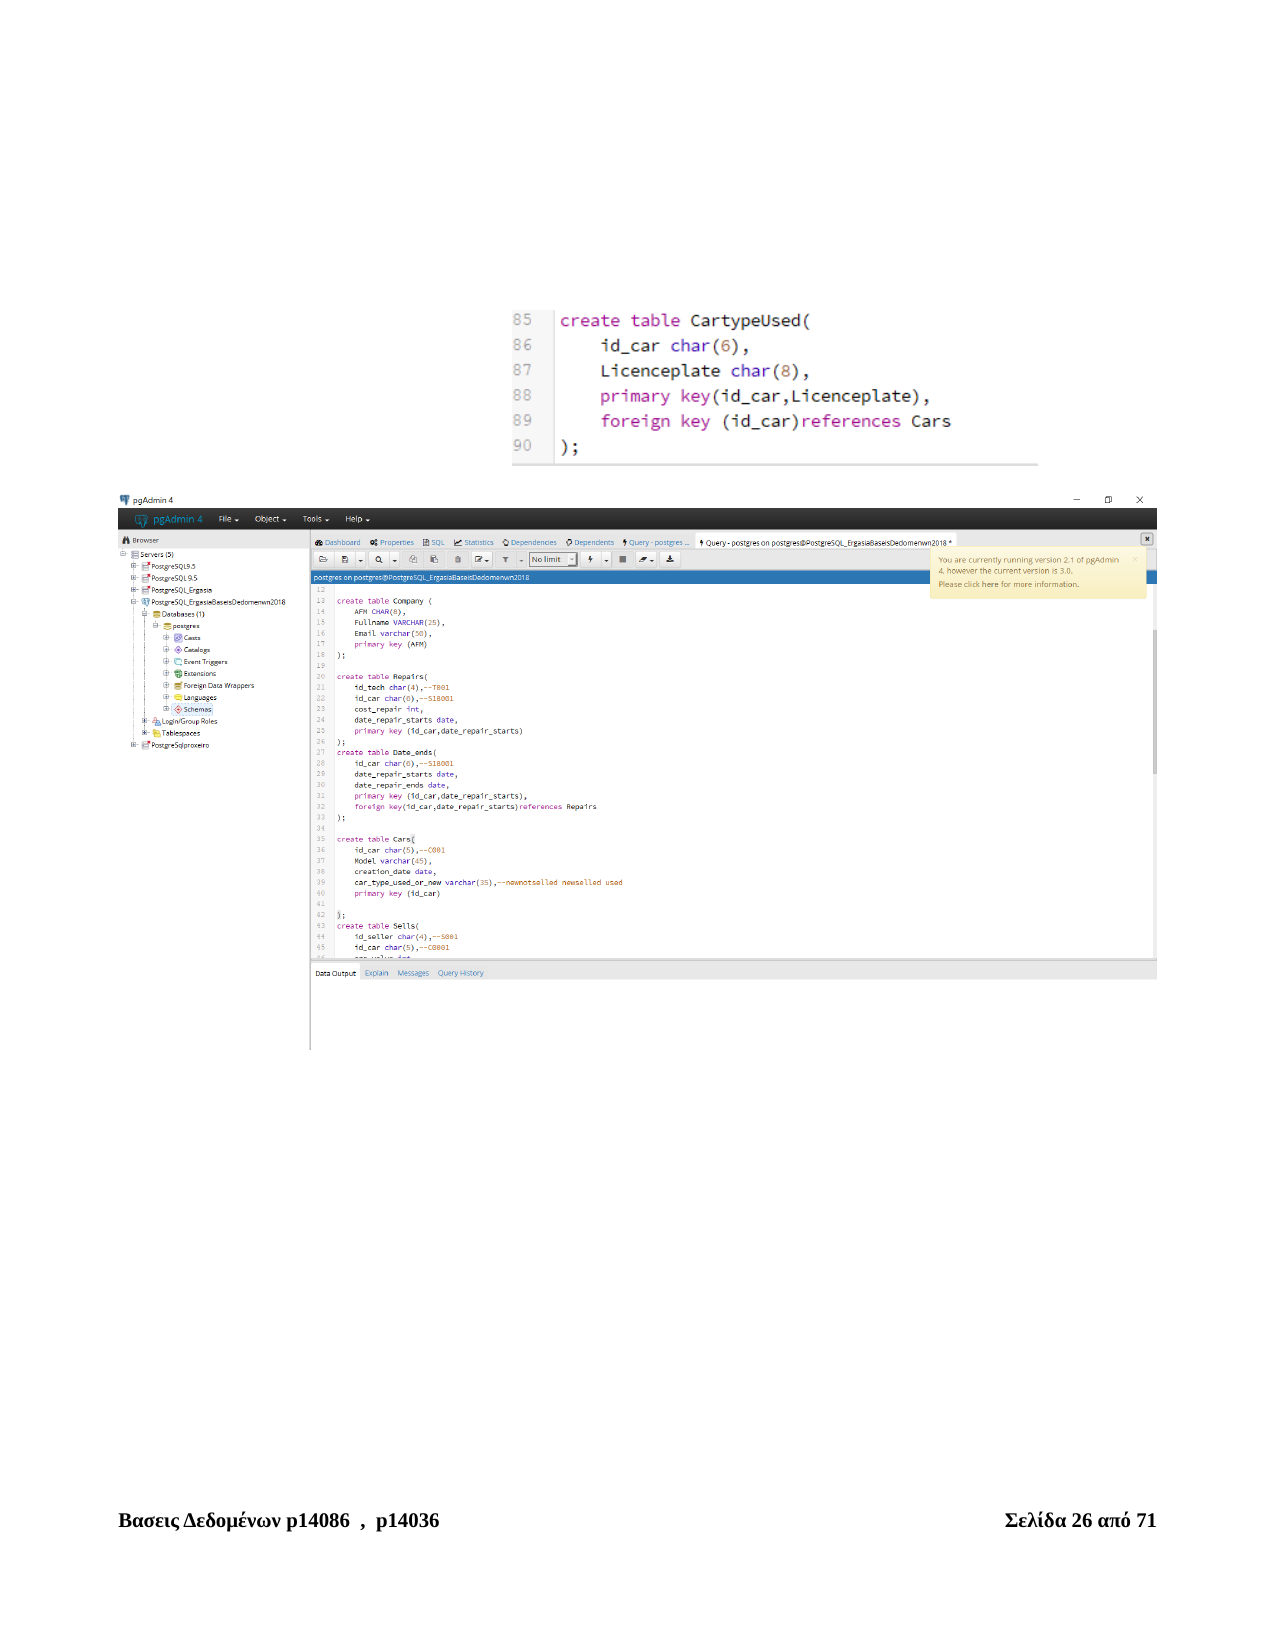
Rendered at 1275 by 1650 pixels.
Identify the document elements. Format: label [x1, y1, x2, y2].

picture [118, 492, 1157, 1050]
picture [511, 310, 1039, 466]
